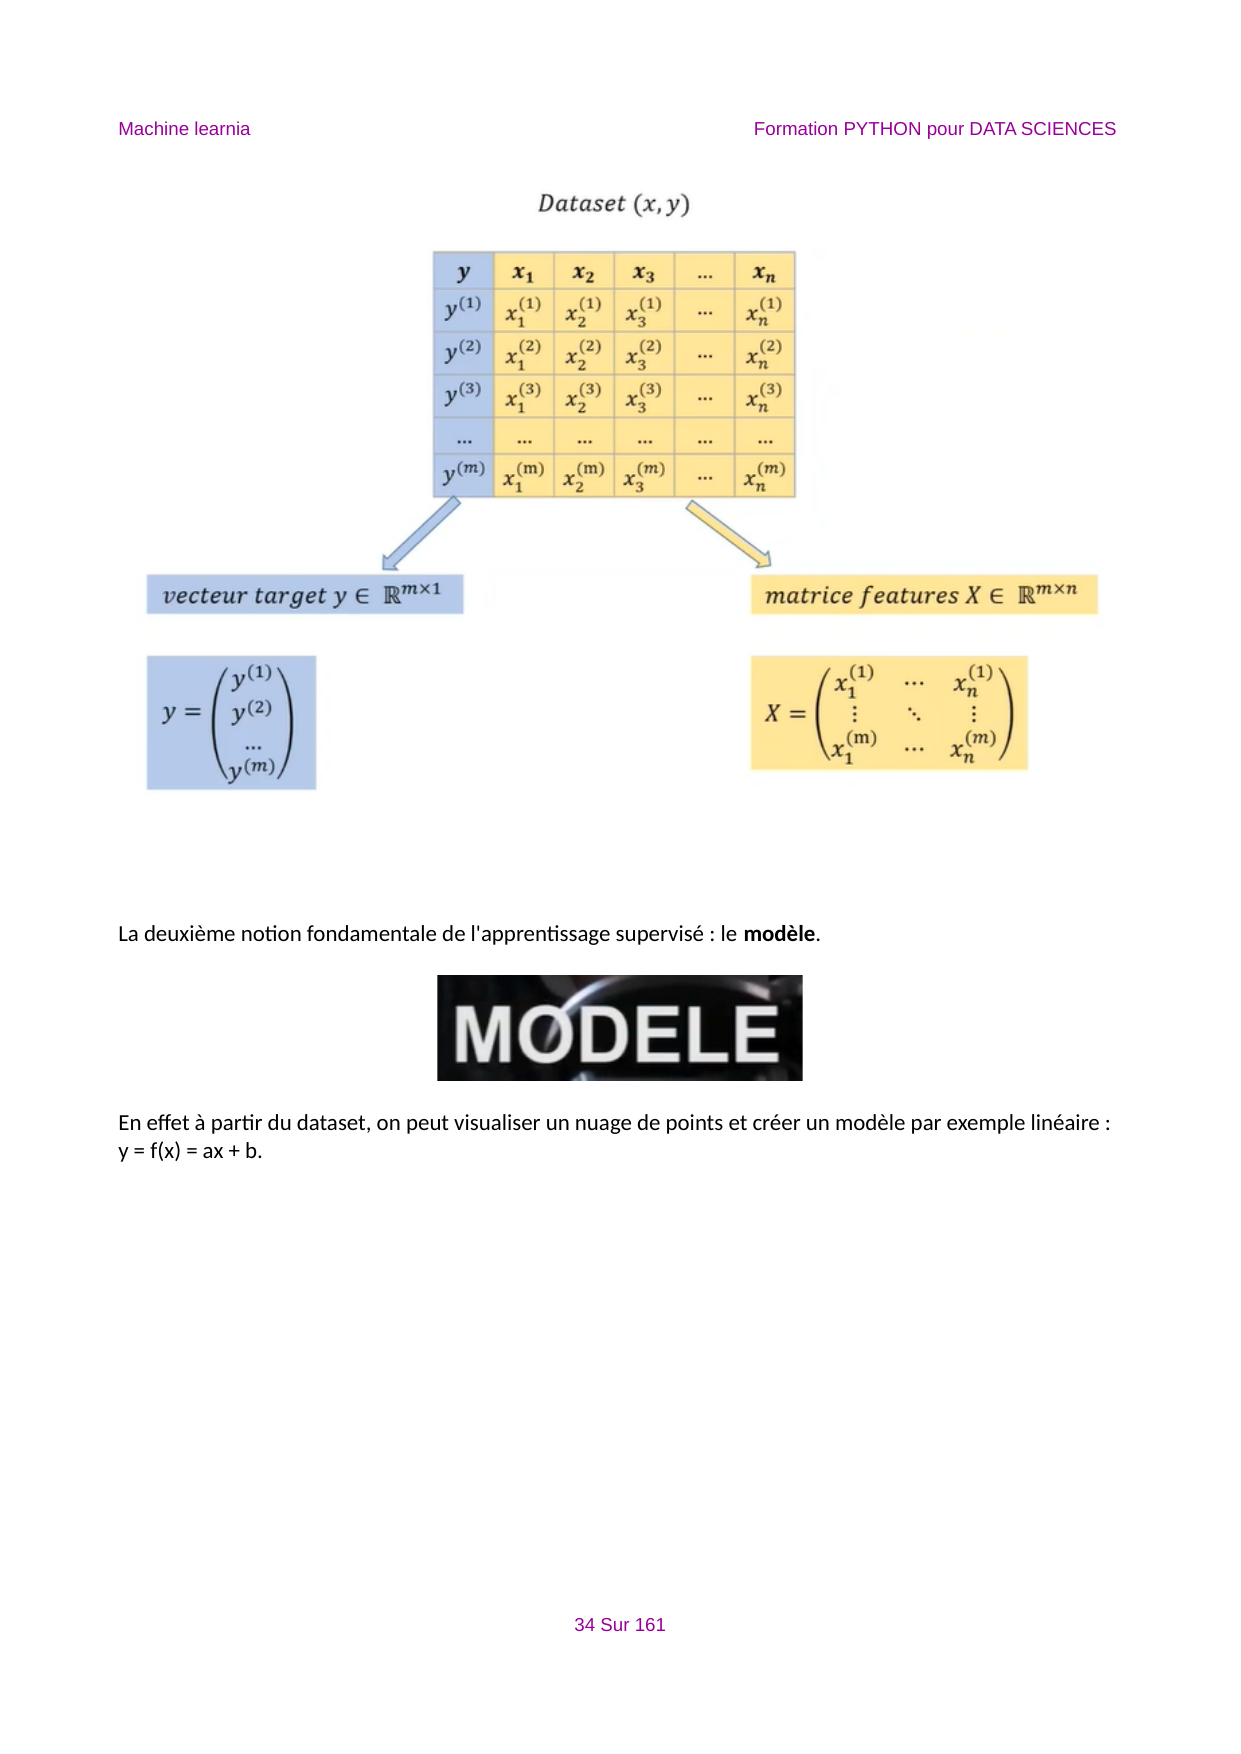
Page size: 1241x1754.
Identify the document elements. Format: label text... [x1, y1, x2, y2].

picture [437, 975, 803, 1081]
picture [118, 169, 1122, 808]
text La deuxième notion fondamentale de l'apprentissage supervisé : le modèle. [118, 919, 1122, 948]
text En effet à partir du dataset, on peut visualiser un nuage de points et créer un modèle par exemple linéaire : y = f(x) = ax + b. [118, 1108, 1122, 1164]
